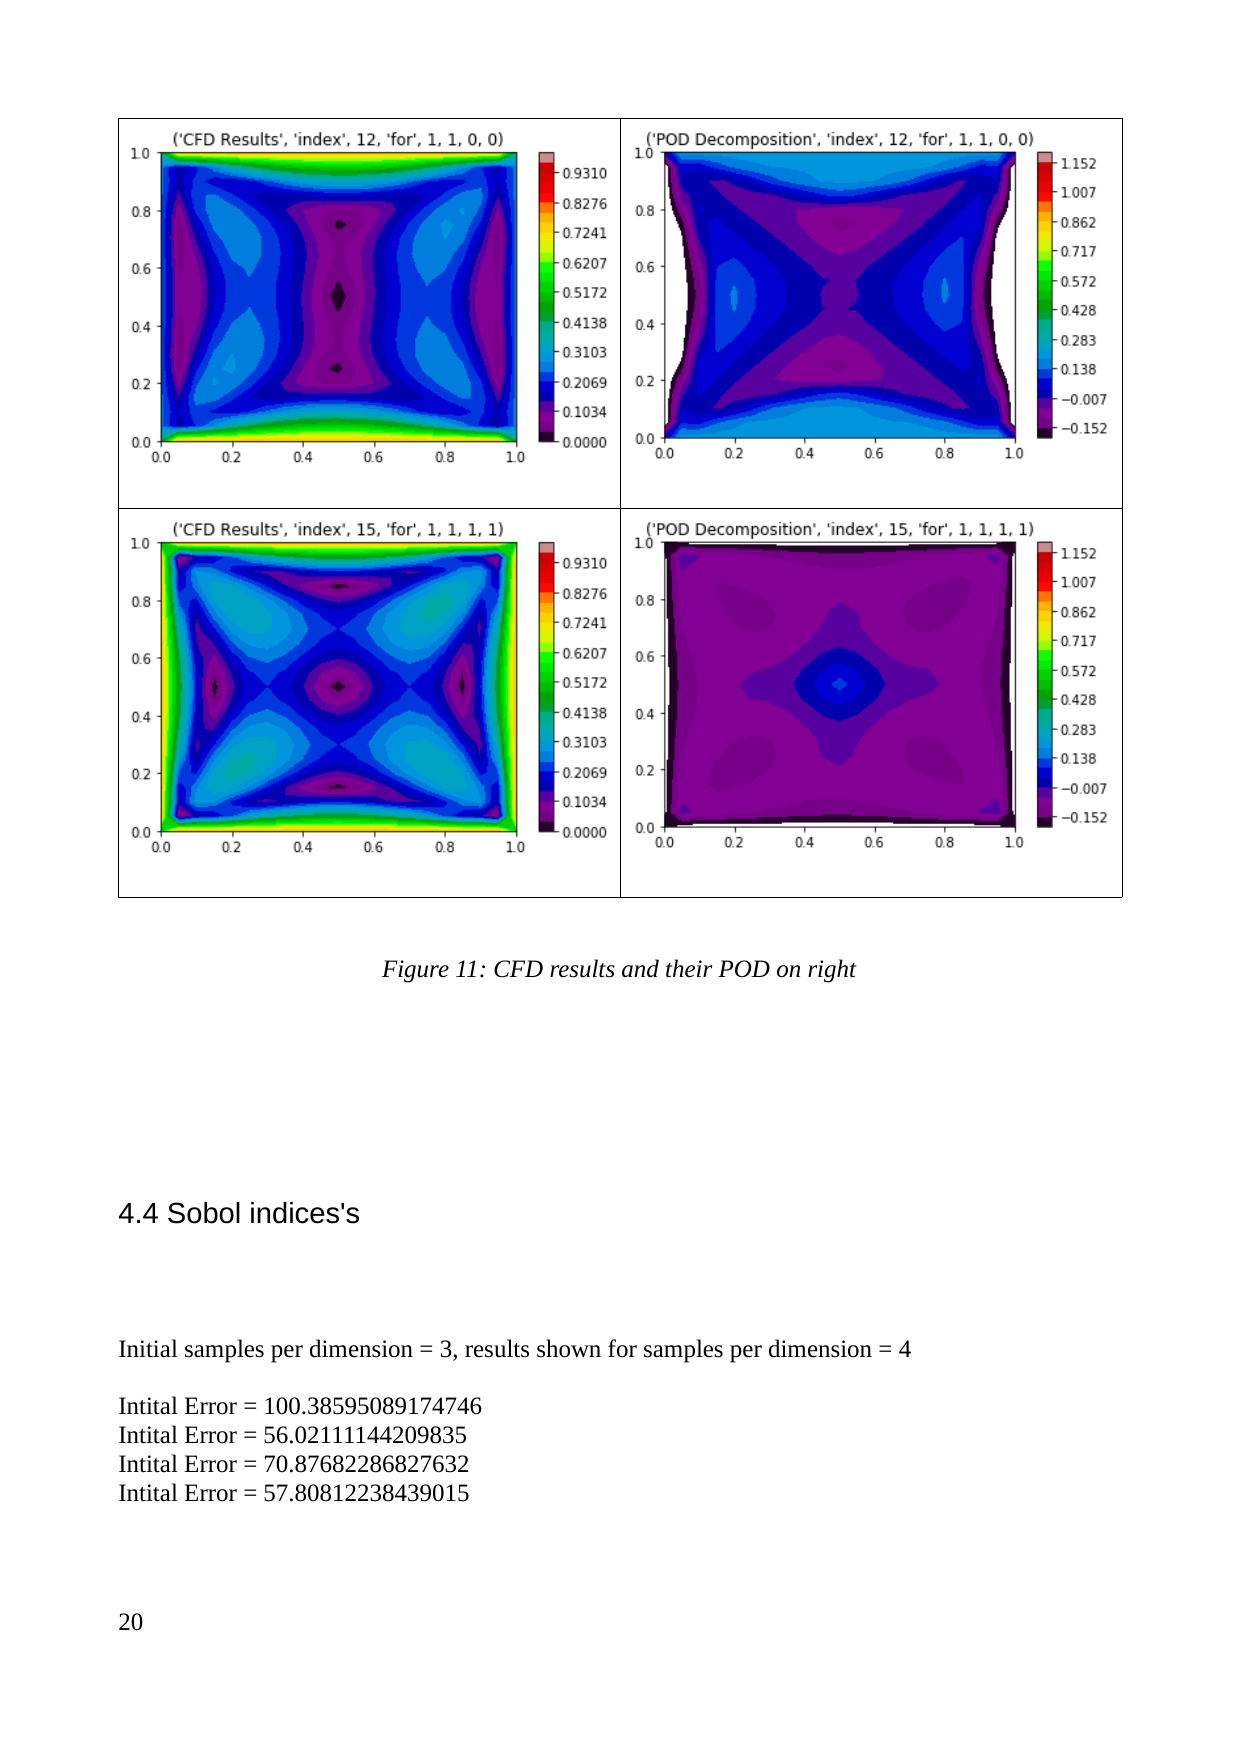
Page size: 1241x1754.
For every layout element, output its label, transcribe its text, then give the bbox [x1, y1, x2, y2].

table_cell [621, 509, 1122, 897]
picture [625, 513, 1117, 858]
picture [121, 513, 617, 863]
picture [625, 123, 1117, 469]
text Figure 11: CFD results and their POD on right [118, 954, 1122, 983]
text Intital Error = 100.38595089174746 [118, 1391, 1122, 1420]
picture [121, 123, 617, 473]
text Intital Error = 56.02111144209835 [118, 1420, 1122, 1449]
text Initial samples per dimension = 3, results shown for samples per dimension = 4 [118, 1334, 1122, 1363]
text Intital Error = 57.80812238439015 [118, 1478, 1122, 1506]
table_cell [621, 119, 1122, 507]
table_cell [119, 119, 620, 507]
table_cell [119, 509, 620, 897]
text Intital Error = 70.87682286827632 [118, 1449, 1122, 1478]
subtitle 4.4 Sobol indices's [118, 1196, 1122, 1229]
